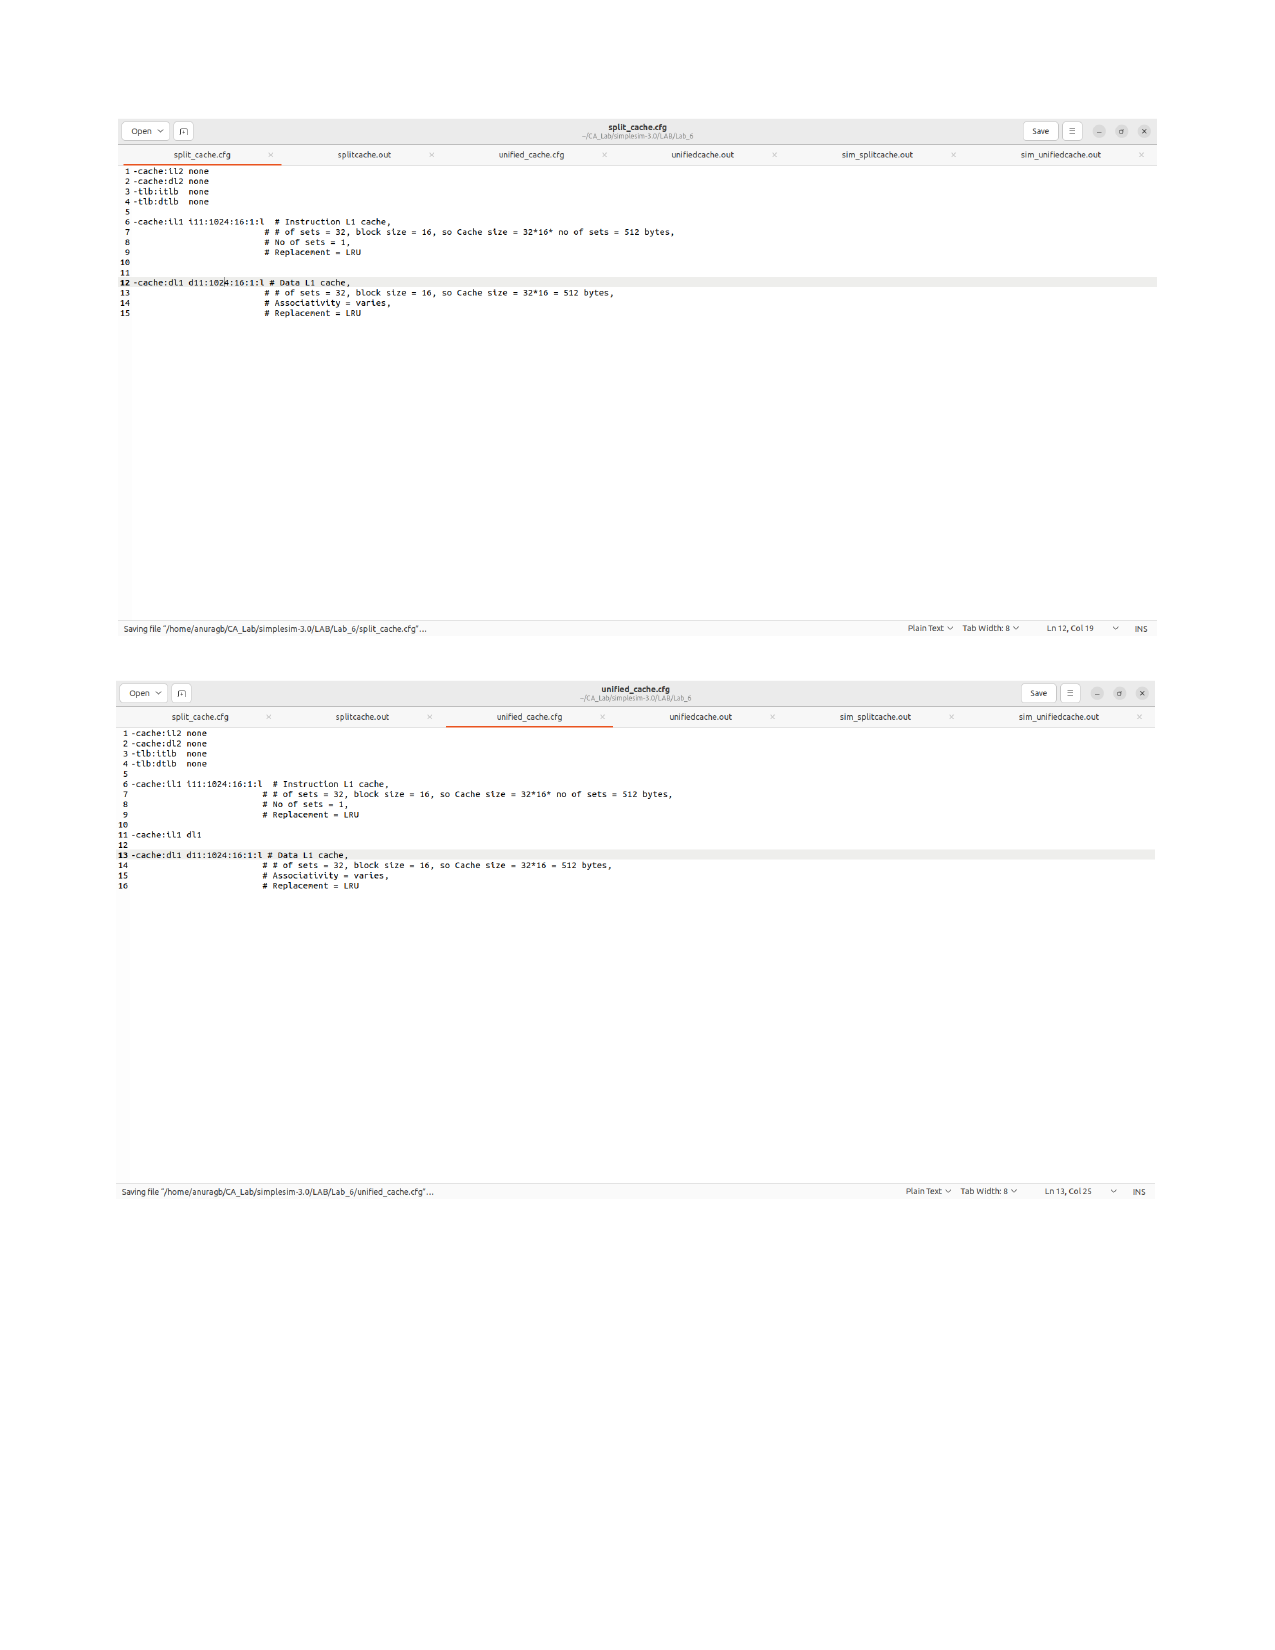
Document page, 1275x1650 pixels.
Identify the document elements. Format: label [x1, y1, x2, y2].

picture [116, 680, 1155, 1199]
picture [118, 118, 1157, 636]
